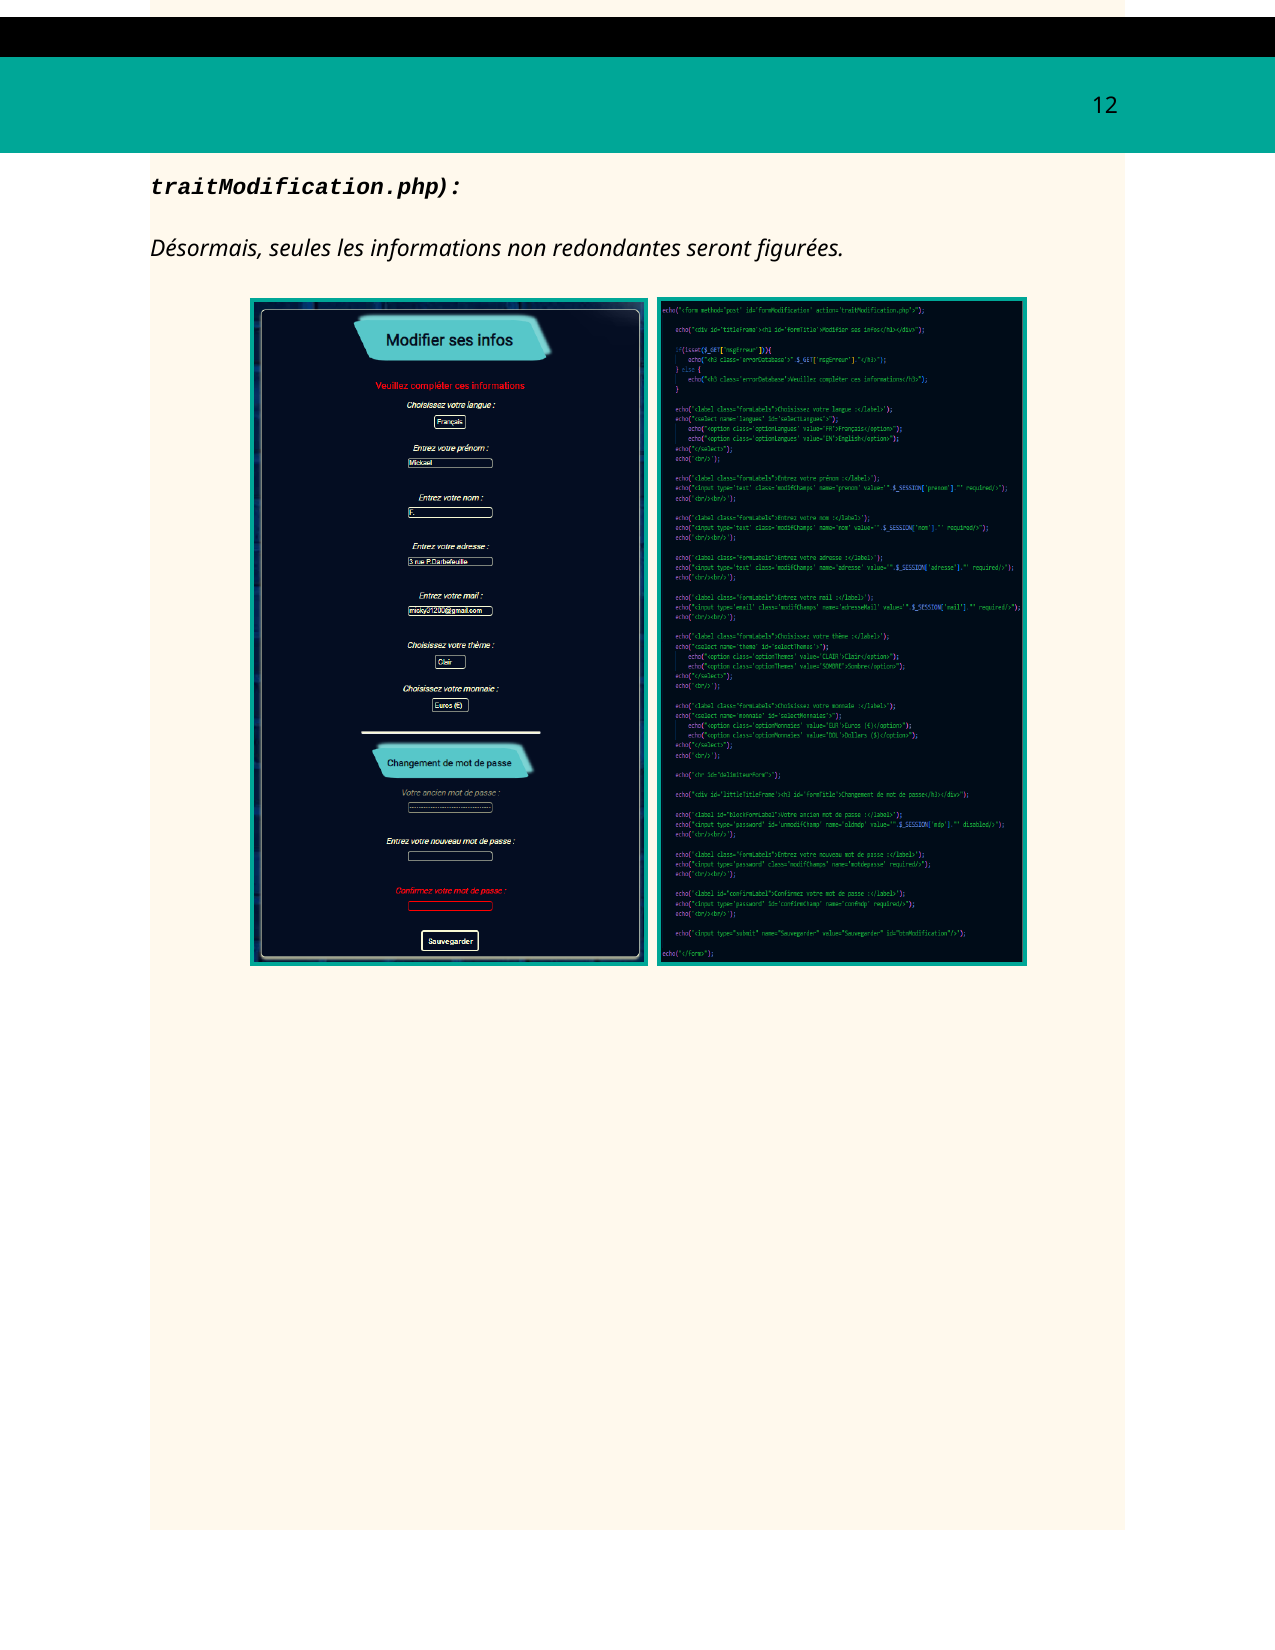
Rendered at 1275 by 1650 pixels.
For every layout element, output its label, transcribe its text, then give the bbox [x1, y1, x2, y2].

picture [661, 301, 1023, 962]
text traitModification.php) : [150, 170, 1127, 201]
picture [254, 302, 644, 962]
text Désormais, seules les informations non redondantes seront figurées. [150, 232, 1127, 263]
